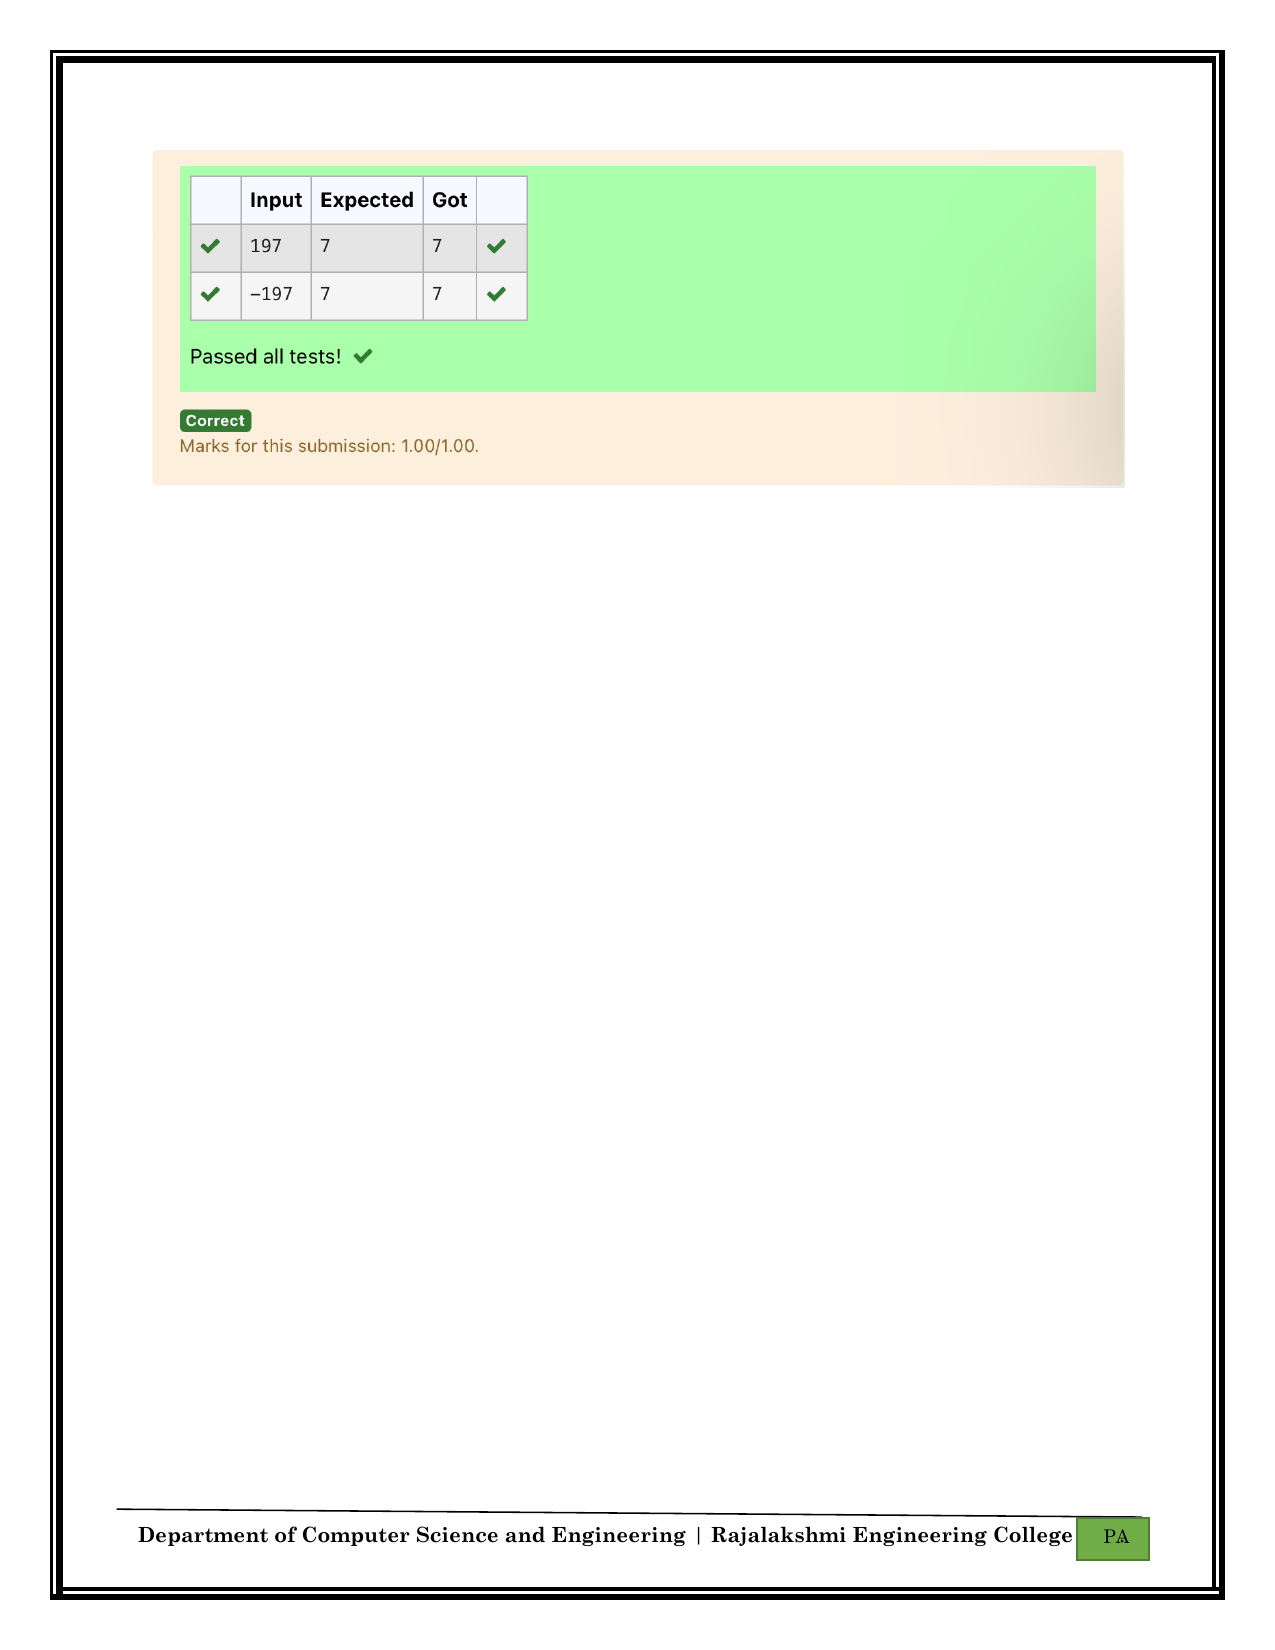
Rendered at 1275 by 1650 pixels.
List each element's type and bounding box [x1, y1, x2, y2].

picture [150, 150, 1125, 488]
